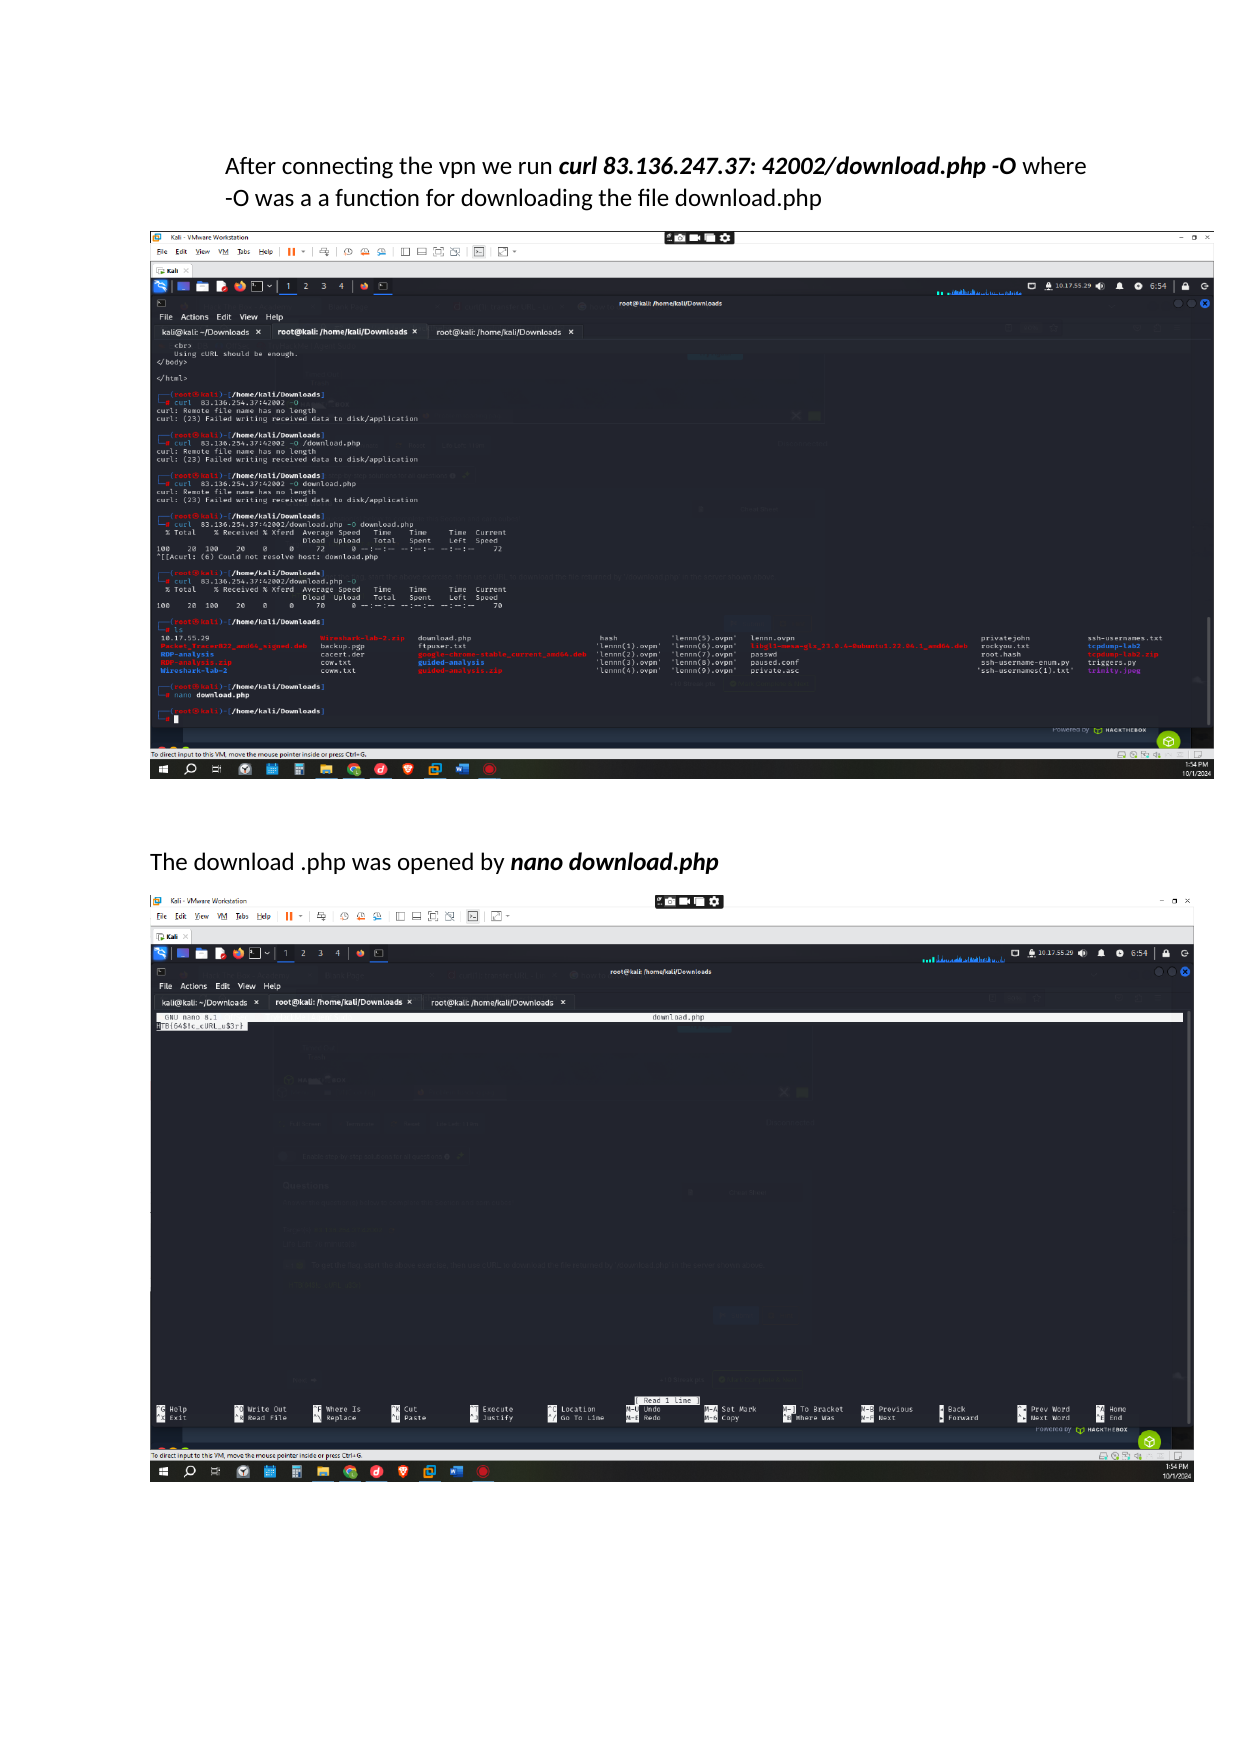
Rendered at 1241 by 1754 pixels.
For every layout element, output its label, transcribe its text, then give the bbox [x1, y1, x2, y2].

text The download .php was opened by nano download.php [150, 846, 1090, 877]
list After connecting the vpn we run curl 83.136.247.37: 42002/download.php -O where -O was a a function for downloading the file download.php [225, 150, 1090, 213]
